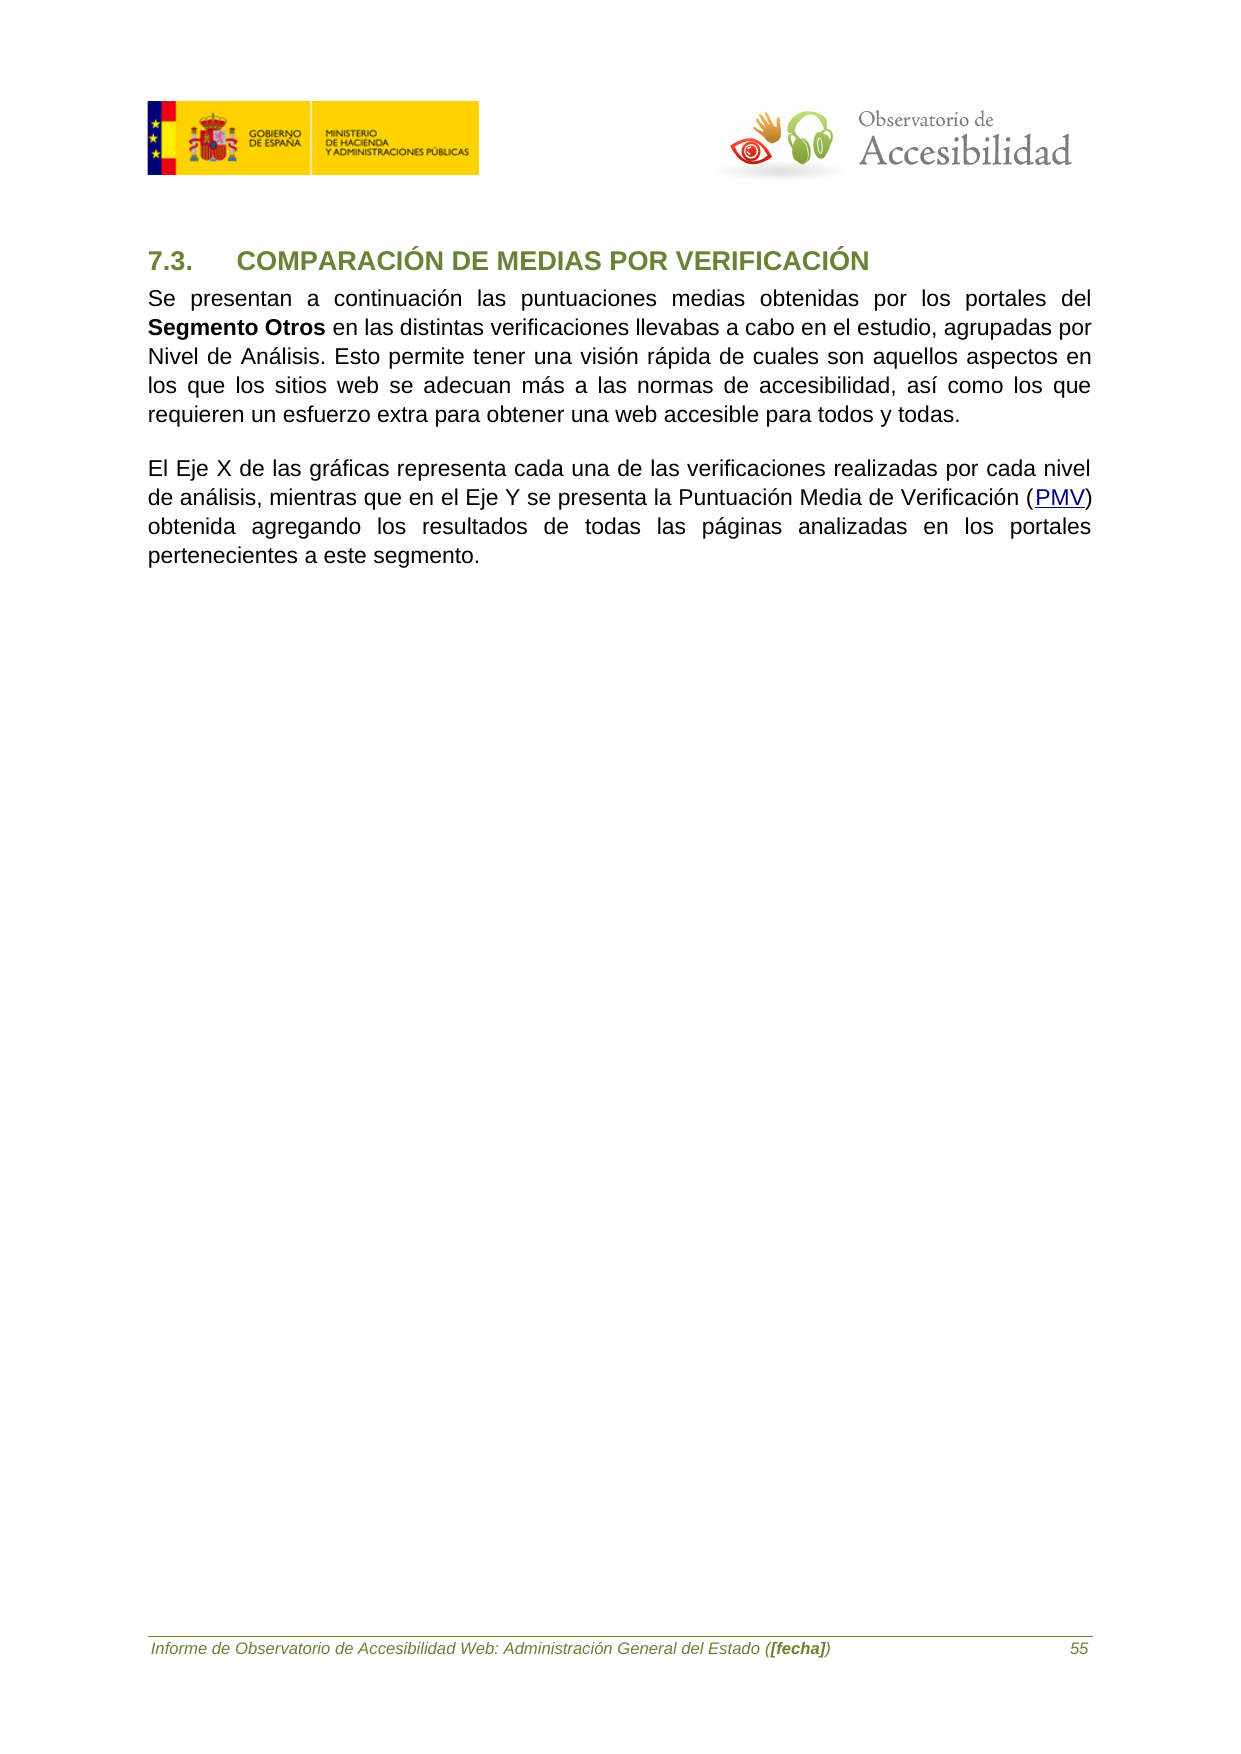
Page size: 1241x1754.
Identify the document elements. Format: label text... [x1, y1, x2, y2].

subtitle Comparación de medias por verificación [148, 245, 1092, 276]
picture [147, 101, 479, 175]
picture [710, 102, 1086, 185]
text Se presentan a continuación las puntuaciones medias obtenidas por los portales del Segmento Otros en las distintas verificaciones llevabas a cabo en el estudio, agrupadas por Nivel de Análisis. Esto permite tener una visión rápida de cuales son aquellos aspectos en los que los sitios web se adecuan más a las normas de accesibilidad, así como los que requieren un esfuerzo extra para obtener una web accesible para todos y todas. [148, 285, 1092, 427]
text El Eje X de las gráficas representa cada una de las verificaciones realizadas por cada nivel de análisis, mientras que en el Eje Y se presenta la Puntuación Media de Verificación (PMV) obtenida agregando los resultados de todas las páginas analizadas en los portales pertenecientes a este segmento. [148, 455, 1092, 568]
